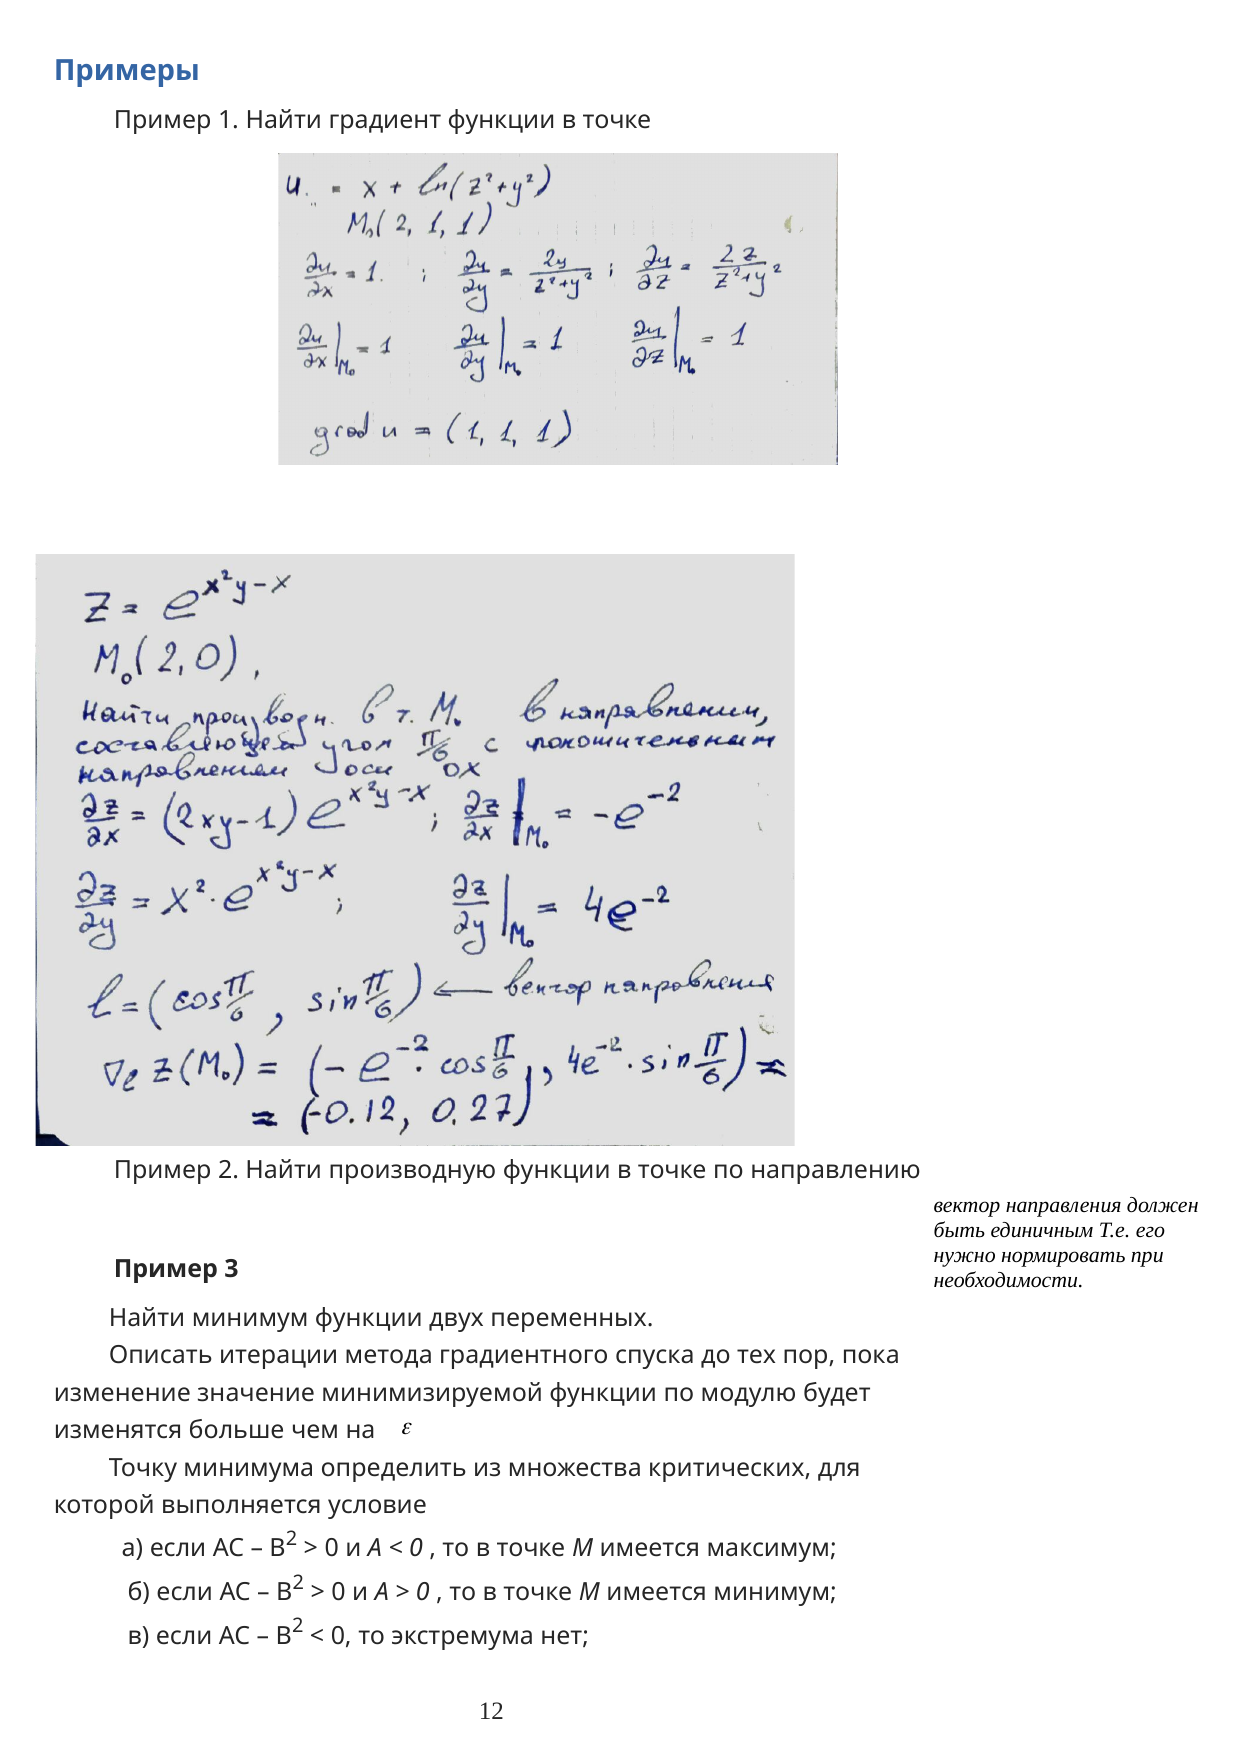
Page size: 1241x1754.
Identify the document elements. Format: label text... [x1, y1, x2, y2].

subtitle Примеры [53, 49, 928, 89]
text Описать итерации метода градиентного спуска до тех пор, пока изменение значение минимизируемой функции по модулю будет изменятся больше чем на [53, 1337, 928, 1446]
text Пример 1. Найти градиент функции в точке [53, 102, 928, 136]
text Точку минимума определить из множества критических, для которой выполняется условие [53, 1449, 928, 1521]
text Найти минимум функции двух переменных. [53, 1300, 928, 1334]
text Пример 3 [53, 1251, 928, 1284]
picture [278, 153, 838, 465]
picture [35, 554, 795, 1146]
text а) если AC – B2 > 0 и A < 0 , то в точке M имеется максимум; б) если AC – B2 > 0 и A > 0 , то в точке M имеется минимум; в) если AC – B2 < 0, то экстремума нет; [53, 1524, 928, 1651]
text Пример 2. Найти производную функции в точке по направлению [53, 521, 928, 1186]
